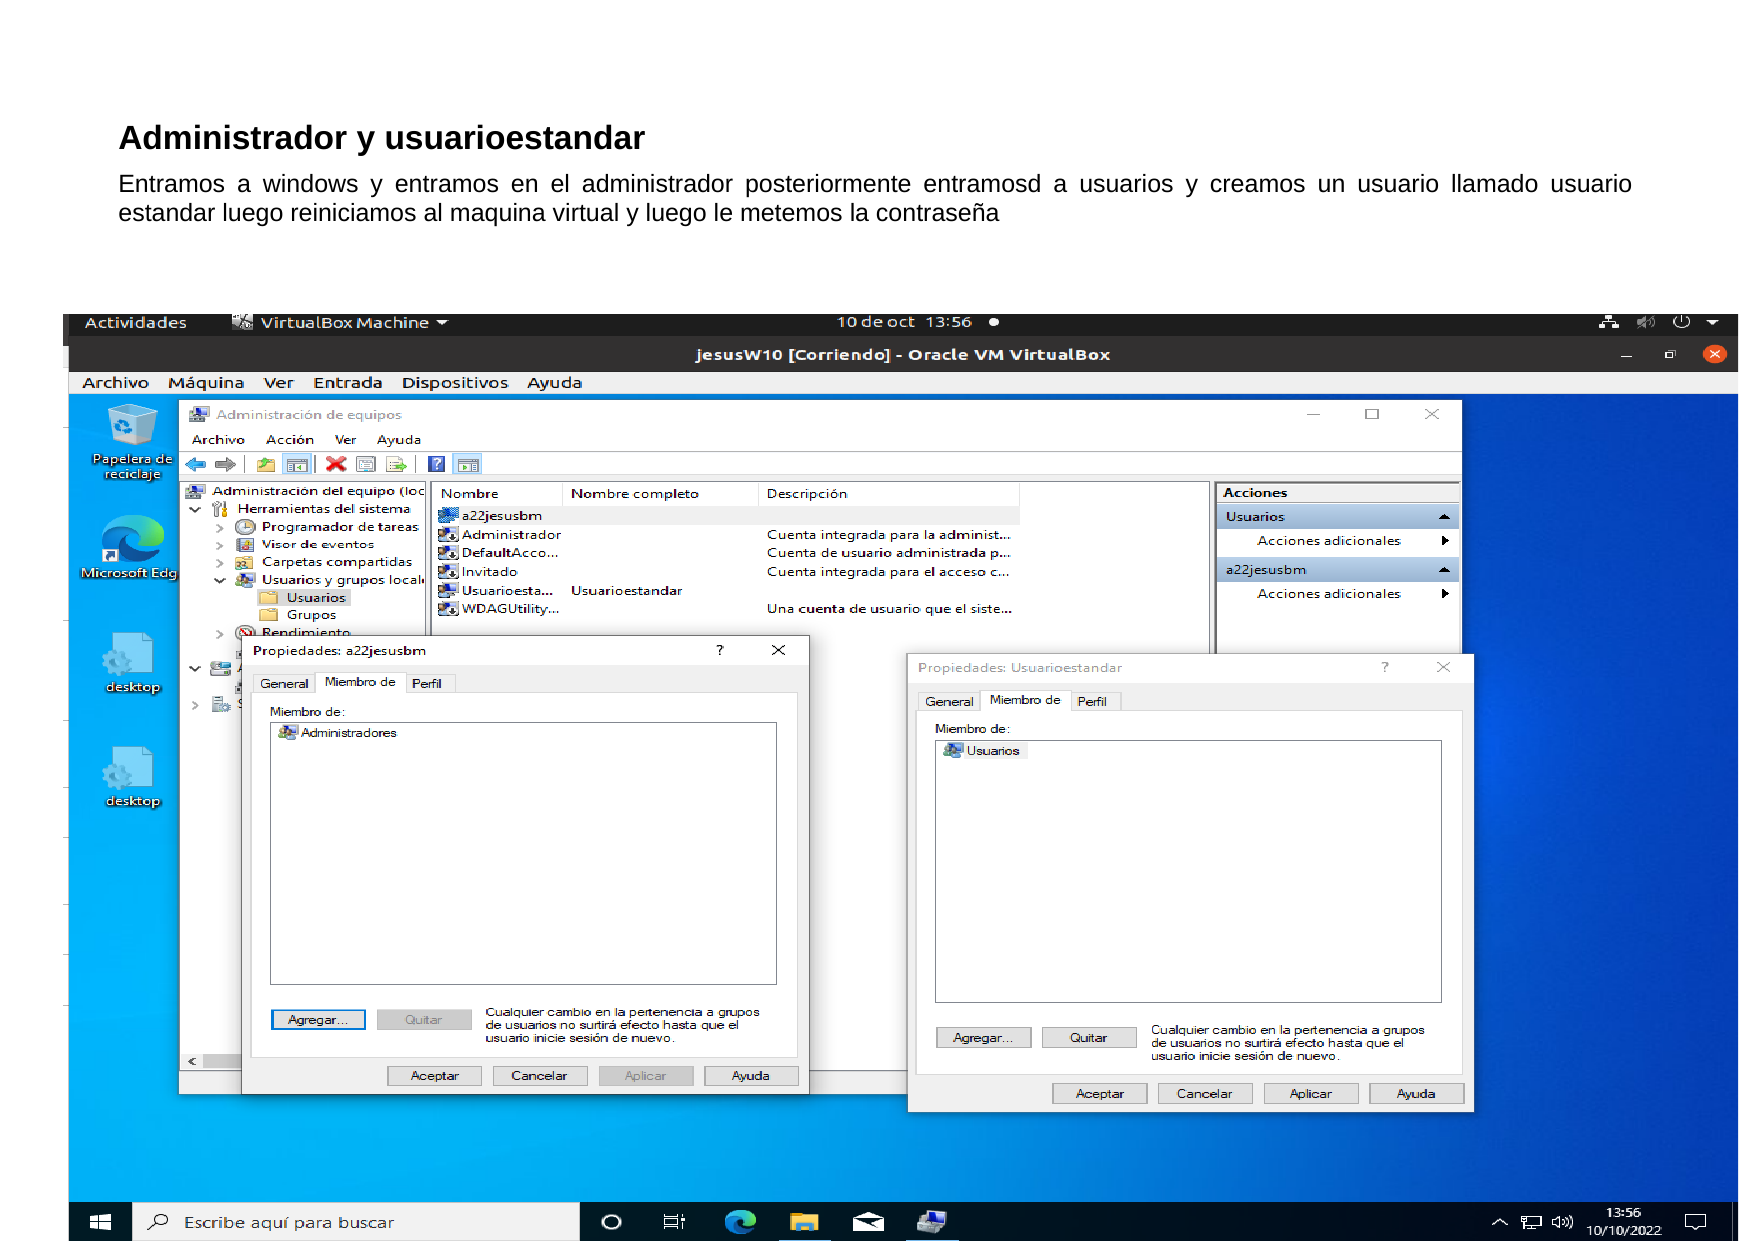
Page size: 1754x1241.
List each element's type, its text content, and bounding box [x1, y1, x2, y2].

picture [63, 314, 1739, 1241]
text Entramos a windows y entramos en el administrador posteriormente entramosd a usuarios y creamos un usuario llamado usuario estandar luego reiniciamos al maquina virtual y luego le metemos la contraseña [118, 169, 1636, 227]
subtitle Administrador y usuarioestandar [118, 118, 1636, 157]
